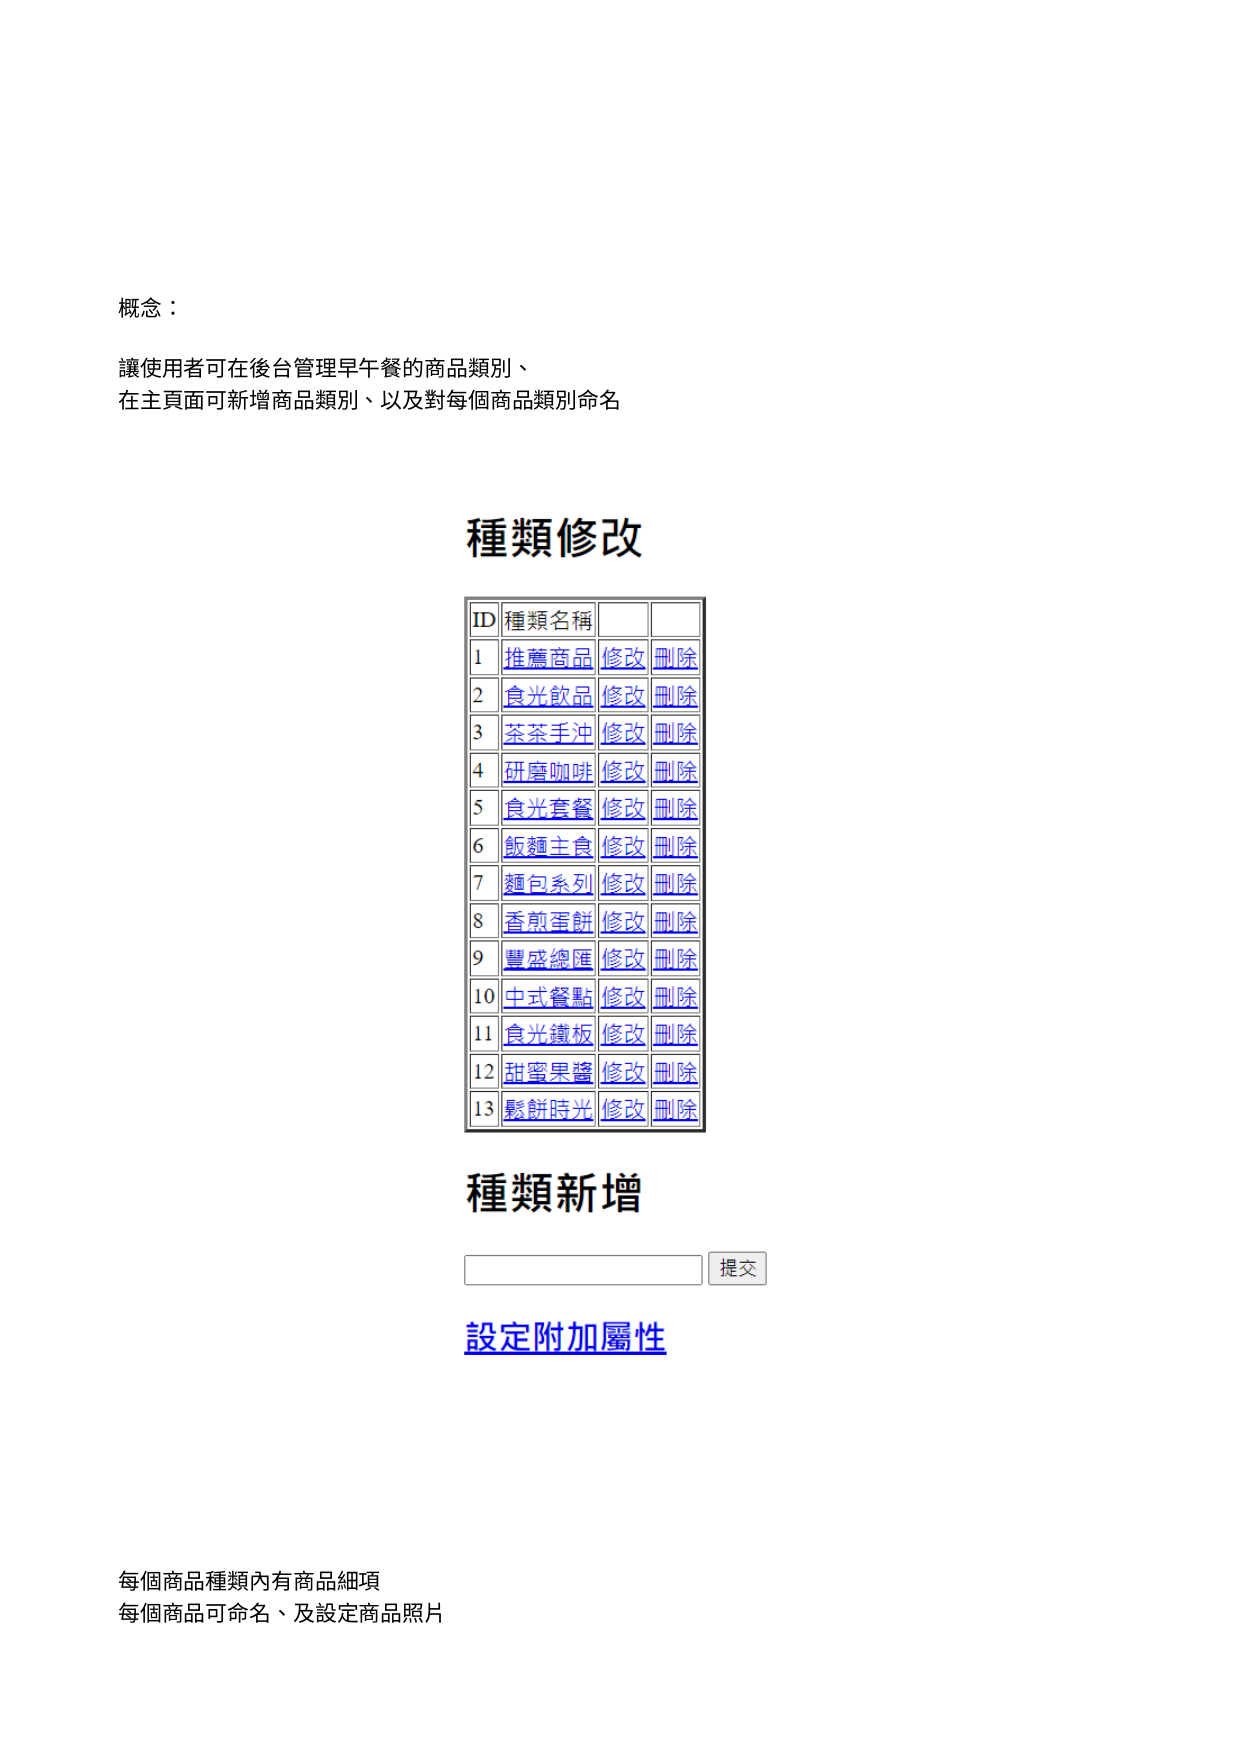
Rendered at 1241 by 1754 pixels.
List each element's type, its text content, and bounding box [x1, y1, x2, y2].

text 讓使用者可在後台管理早午餐的商品類別、 [118, 351, 1122, 383]
text 概念： [118, 291, 1122, 322]
text 在主頁面可新增商品類別、以及對每個商品類別命名 [118, 383, 1122, 414]
text 每個商品種類內有商品細項 [118, 1564, 1122, 1596]
picture [453, 500, 787, 1382]
text 每個商品可命名、及設定商品照片 [118, 1596, 1122, 1628]
